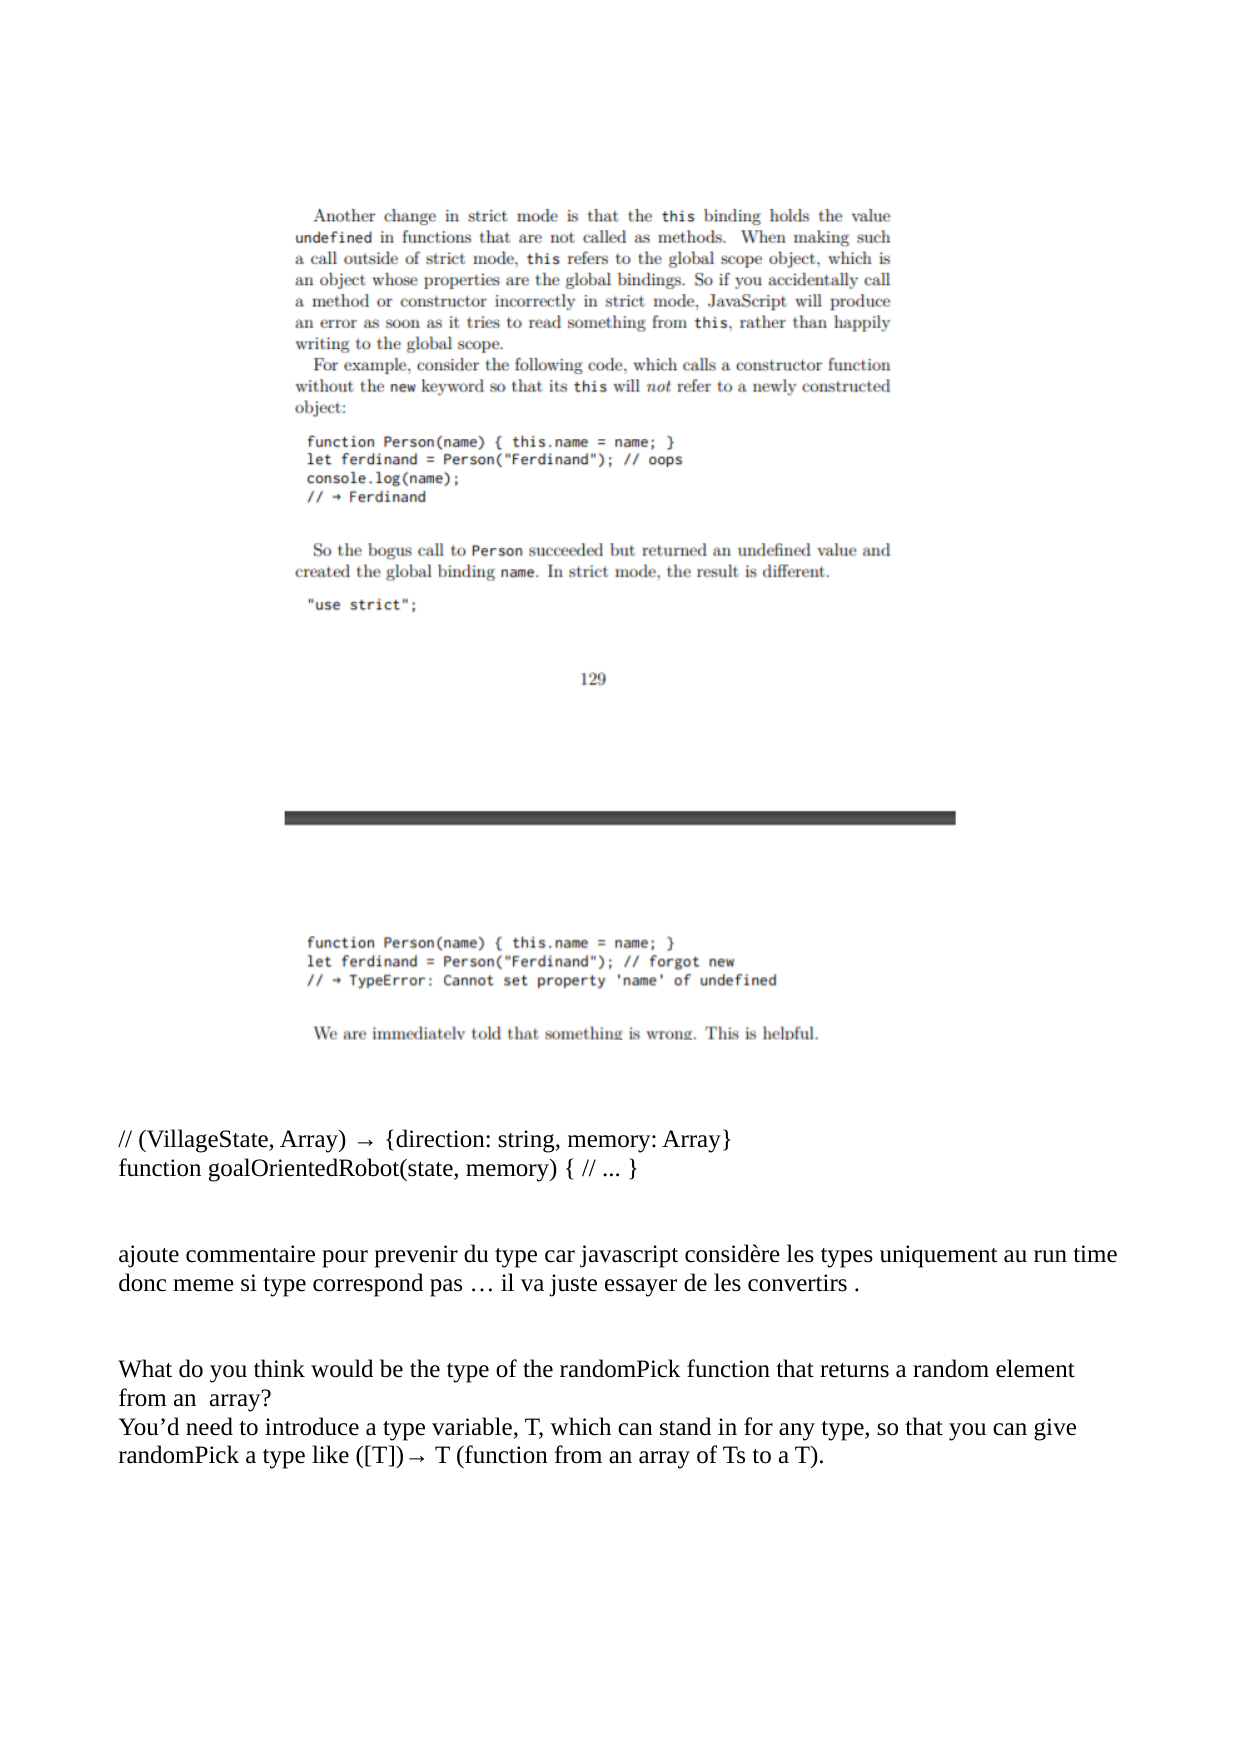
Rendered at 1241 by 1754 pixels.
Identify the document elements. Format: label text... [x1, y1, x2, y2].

text // (VillageState, Array) → {direction: string, memory: Array} [118, 1124, 1122, 1153]
text ajoute commentaire pour prevenir du type car javascript considère les types uniquement au run time donc meme si type correspond pas … il va juste essayer de les convertirs . [118, 1239, 1122, 1297]
text You’d need to introduce a type variable, T, which can stand in for any type, so that you can give randomPick a type like ([T])→ T (function from an array of Ts to a T). [118, 1412, 1122, 1469]
picture [284, 204, 956, 1040]
text What do you think would be the type of the randomPick function that returns a random element from an array? [118, 1354, 1122, 1412]
text function goalOrientedRobot(state, memory) { // ... } [118, 1153, 1122, 1182]
